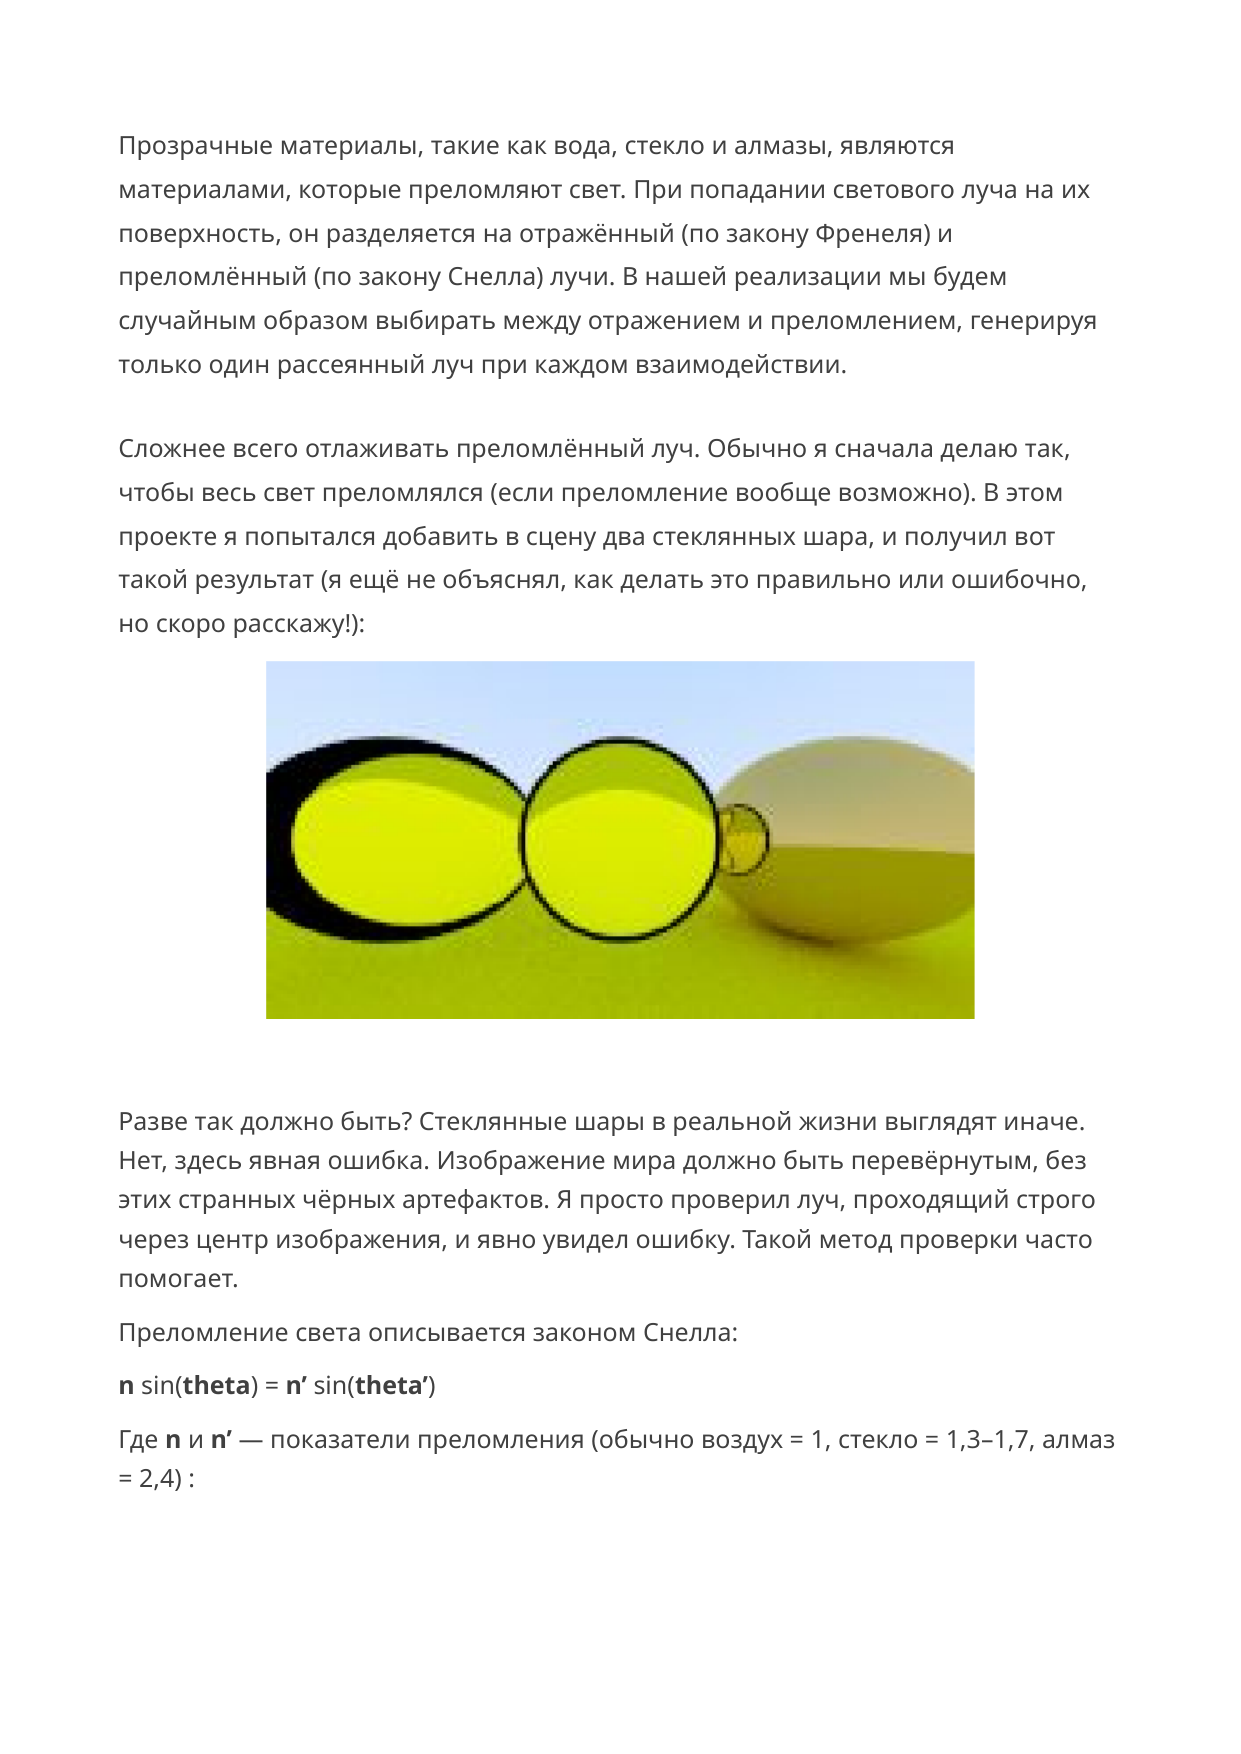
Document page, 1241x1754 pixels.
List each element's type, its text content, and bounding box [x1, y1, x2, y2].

text Прозрачные материалы, такие как вода, стекло и алмазы, являются материалами, которые преломляют свет. При попадании светового луча на их поверхность, он разделяется на отражённый (по закону Френеля) и преломлённый (по закону Снелла) лучи. В нашей реализации мы будем случайным образом выбирать между отражением и преломлением, генерируя только один рассеянный луч при каждом взаимодействии. [118, 118, 1122, 381]
text n sin(theta) = n’ sin(theta’) [118, 1368, 1122, 1402]
text Преломление света описывается законом Снелла: [118, 1314, 1122, 1348]
picture [265, 660, 975, 1019]
text Сложнее всего отлаживать преломлённый луч. Обычно я сначала делаю так, чтобы весь свет преломлялся (если преломление вообще возможно). В этом проекте я попытался добавить в сцену два стеклянных шара, и получил вот такой результат (я ещё не объяснял, как делать это правильно или ошибочно, но скоро расскажу!): [118, 421, 1122, 640]
text Разве так должно быть? Стеклянные шары в реальной жизни выглядят иначе. Нет, здесь явная ошибка. Изображение мира должно быть перевёрнутым, без этих странных чёрных артефактов. Я просто проверил луч, проходящий строго через центр изображения, и явно увидел ошибку. Такой метод проверки часто помогает. [118, 1104, 1122, 1294]
text Где n и n’ — показатели преломления (обычно воздух = 1, стекло = 1,3–1,7, алмаз = 2,4) : [118, 1422, 1122, 1495]
